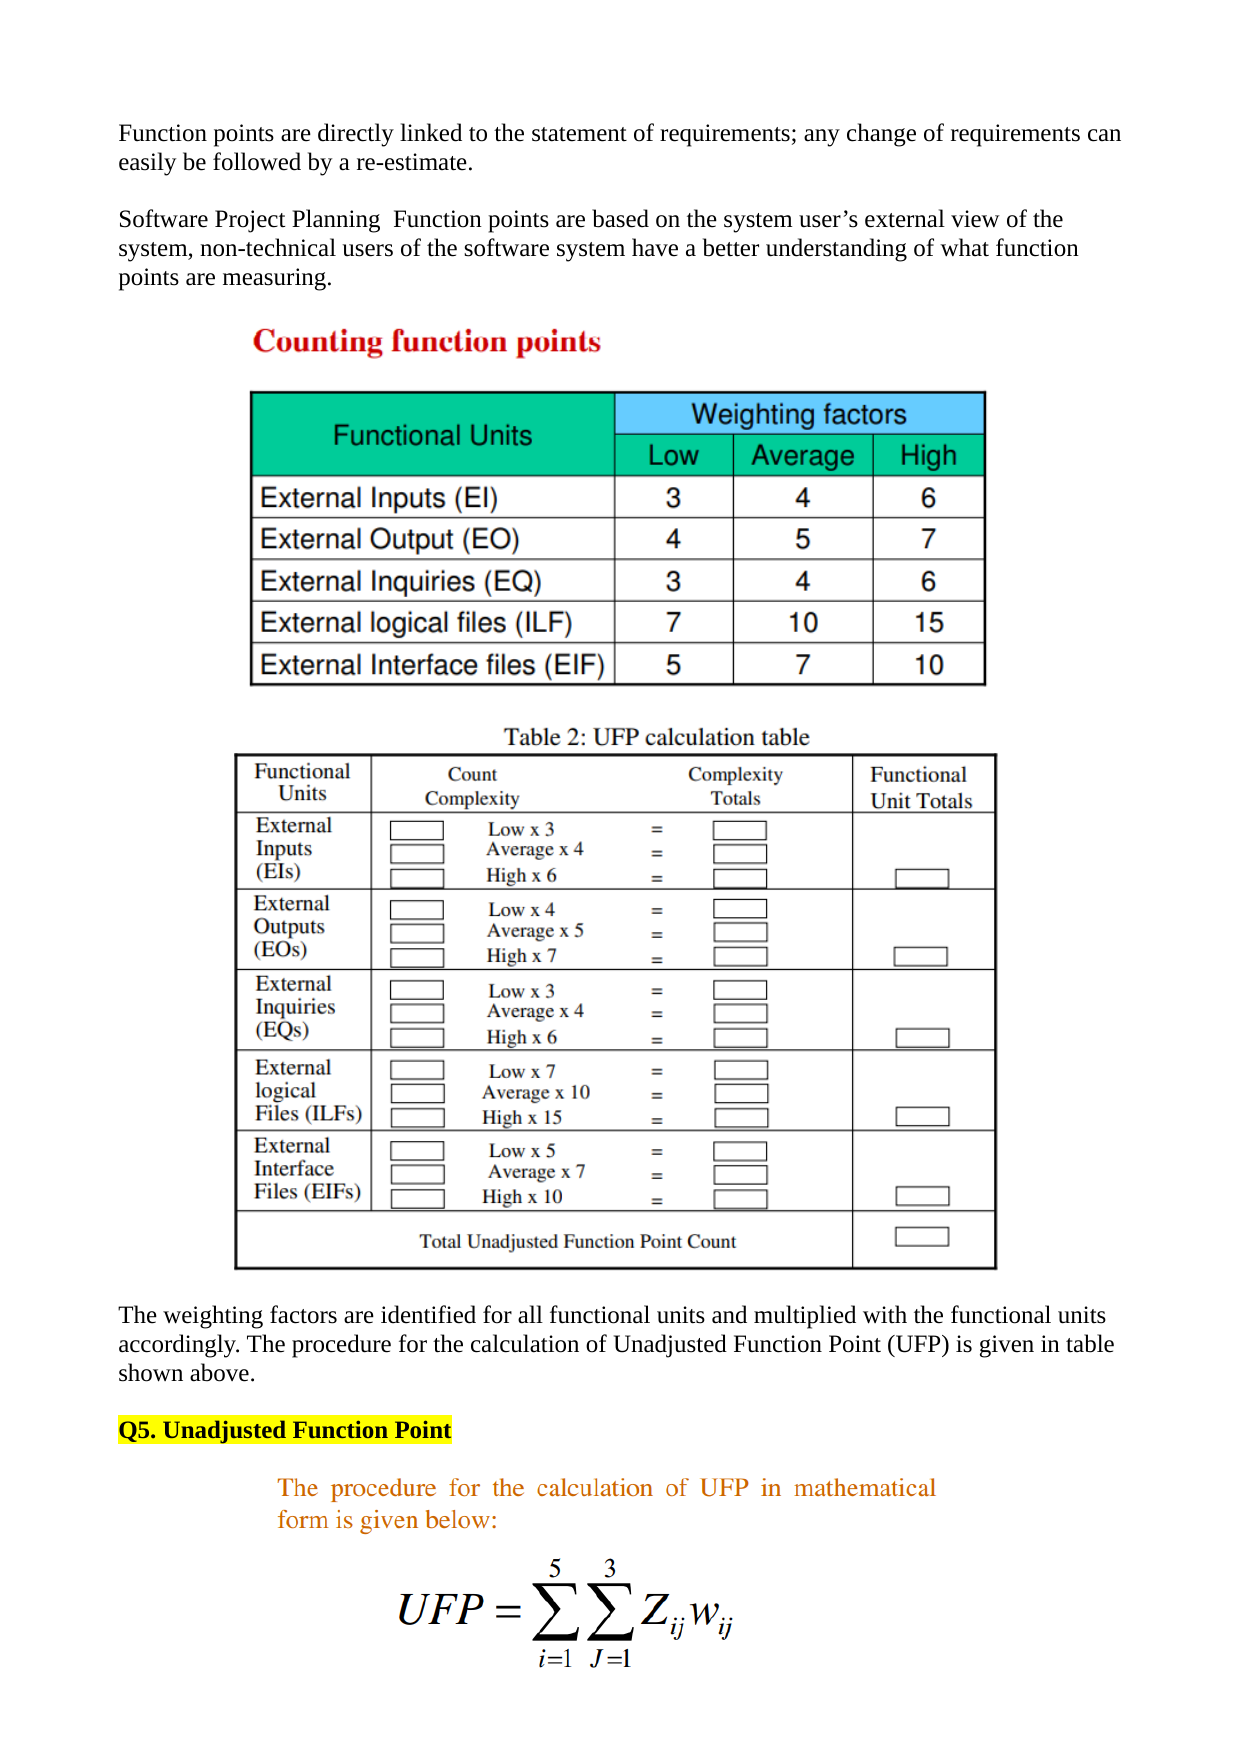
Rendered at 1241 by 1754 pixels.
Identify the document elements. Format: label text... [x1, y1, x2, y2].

text Q5. Unadjusted Function Point [118, 1415, 1122, 1444]
text Function points are directly linked to the statement of requirements; any change of requirements can easily be followed by a re-estimate. [118, 118, 1122, 176]
picture [246, 319, 995, 698]
text The weighting factors are identified for all functional units and multiplied with the functional units accordingly. The procedure for the calculation of Unadjusted Function Point (UFP) is given in table shown above. [118, 1300, 1122, 1386]
picture [233, 721, 1008, 1272]
text Software Project Planning Function points are based on the system user’s external view of the system, non-technical users of the software system have a better understanding of what function points are measuring. [118, 204, 1122, 291]
picture [254, 1464, 953, 1679]
